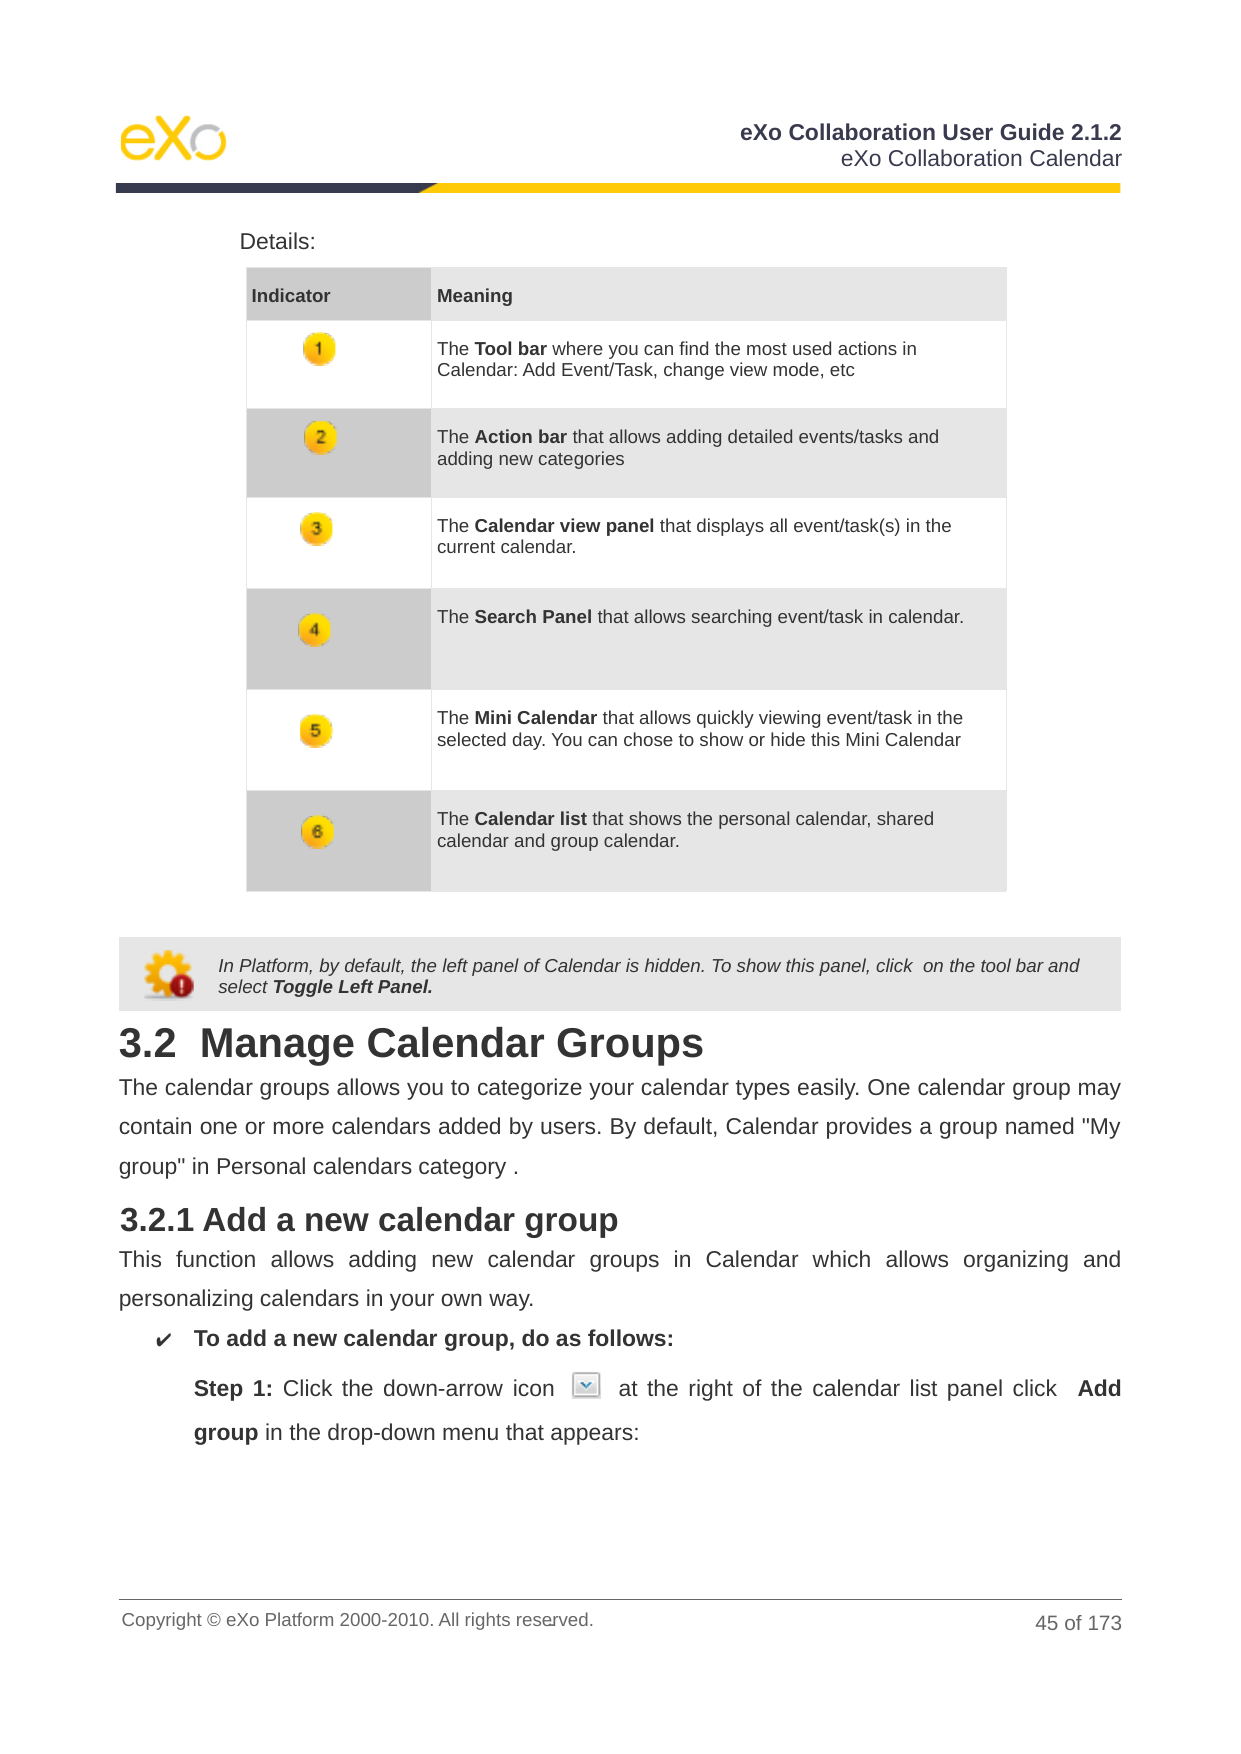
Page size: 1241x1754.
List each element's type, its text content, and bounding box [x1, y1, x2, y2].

table_cell [247, 589, 431, 613]
picture [300, 815, 334, 849]
table_header [119, 937, 212, 1011]
table_cell [247, 614, 431, 689]
picture [302, 332, 336, 366]
subtitle Manage Calendar Groups [118, 1018, 1122, 1066]
table_cell [247, 409, 431, 497]
picture [299, 512, 333, 546]
table_header Indicator [247, 268, 431, 320]
list Details: [118, 228, 1122, 254]
table_cell [247, 690, 431, 790]
table_cell [247, 321, 431, 332]
picture [303, 421, 337, 455]
table_cell The Mini Calendar that allows quickly viewing event/task in the selected day. You can chose to show or hide this Mini Calendar [432, 690, 1006, 790]
table_cell [247, 513, 431, 588]
picture [297, 613, 331, 647]
table_cell The Action bar that allows adding detailed events/tasks and adding new categories [432, 409, 1006, 497]
picture [143, 950, 194, 1001]
list To add a new calendar group, do as follows: [156, 1325, 1122, 1351]
table_header In Platform, by default, the left panel of Calendar is hidden. To show this panel, click on the tool bar and select Toggle Left Panel. [212, 937, 1121, 1011]
table_cell [247, 498, 431, 512]
text The calendar groups allows you to categorize your calendar types easily. One calendar group may contain one or more calendars added by users. By default, Calendar provides a group named "My group" in Personal calendars category . [118, 1074, 1122, 1179]
picture [120, 115, 227, 161]
picture [115, 183, 1121, 193]
subtitle Add a new calendar group [118, 1200, 1122, 1238]
table_cell [247, 333, 431, 408]
table_header Meaning [432, 268, 1006, 320]
text This function allows adding new calendar groups in Calendar which allows organizing and personalizing calendars in your own way. [118, 1246, 1122, 1312]
table_cell The Search Panel that allows searching event/task in calendar. [432, 589, 1006, 689]
table_cell The Calendar list that shows the personal calendar, shared calendar and group calendar. [432, 791, 1006, 891]
picture [571, 1371, 602, 1399]
picture [300, 714, 334, 748]
table_cell The Calendar view panel that displays all event/task(s) in the current calendar. [432, 498, 1006, 588]
table_cell [247, 791, 431, 891]
table_cell The Tool bar where you can find the most used actions in Calendar: Add Event/Task, change view mode, etc [432, 321, 1006, 408]
list Step 1: Click the down-arrow icon at the right of the calendar list panel click Add group in the drop-down menu that appears: [156, 1364, 1122, 1445]
